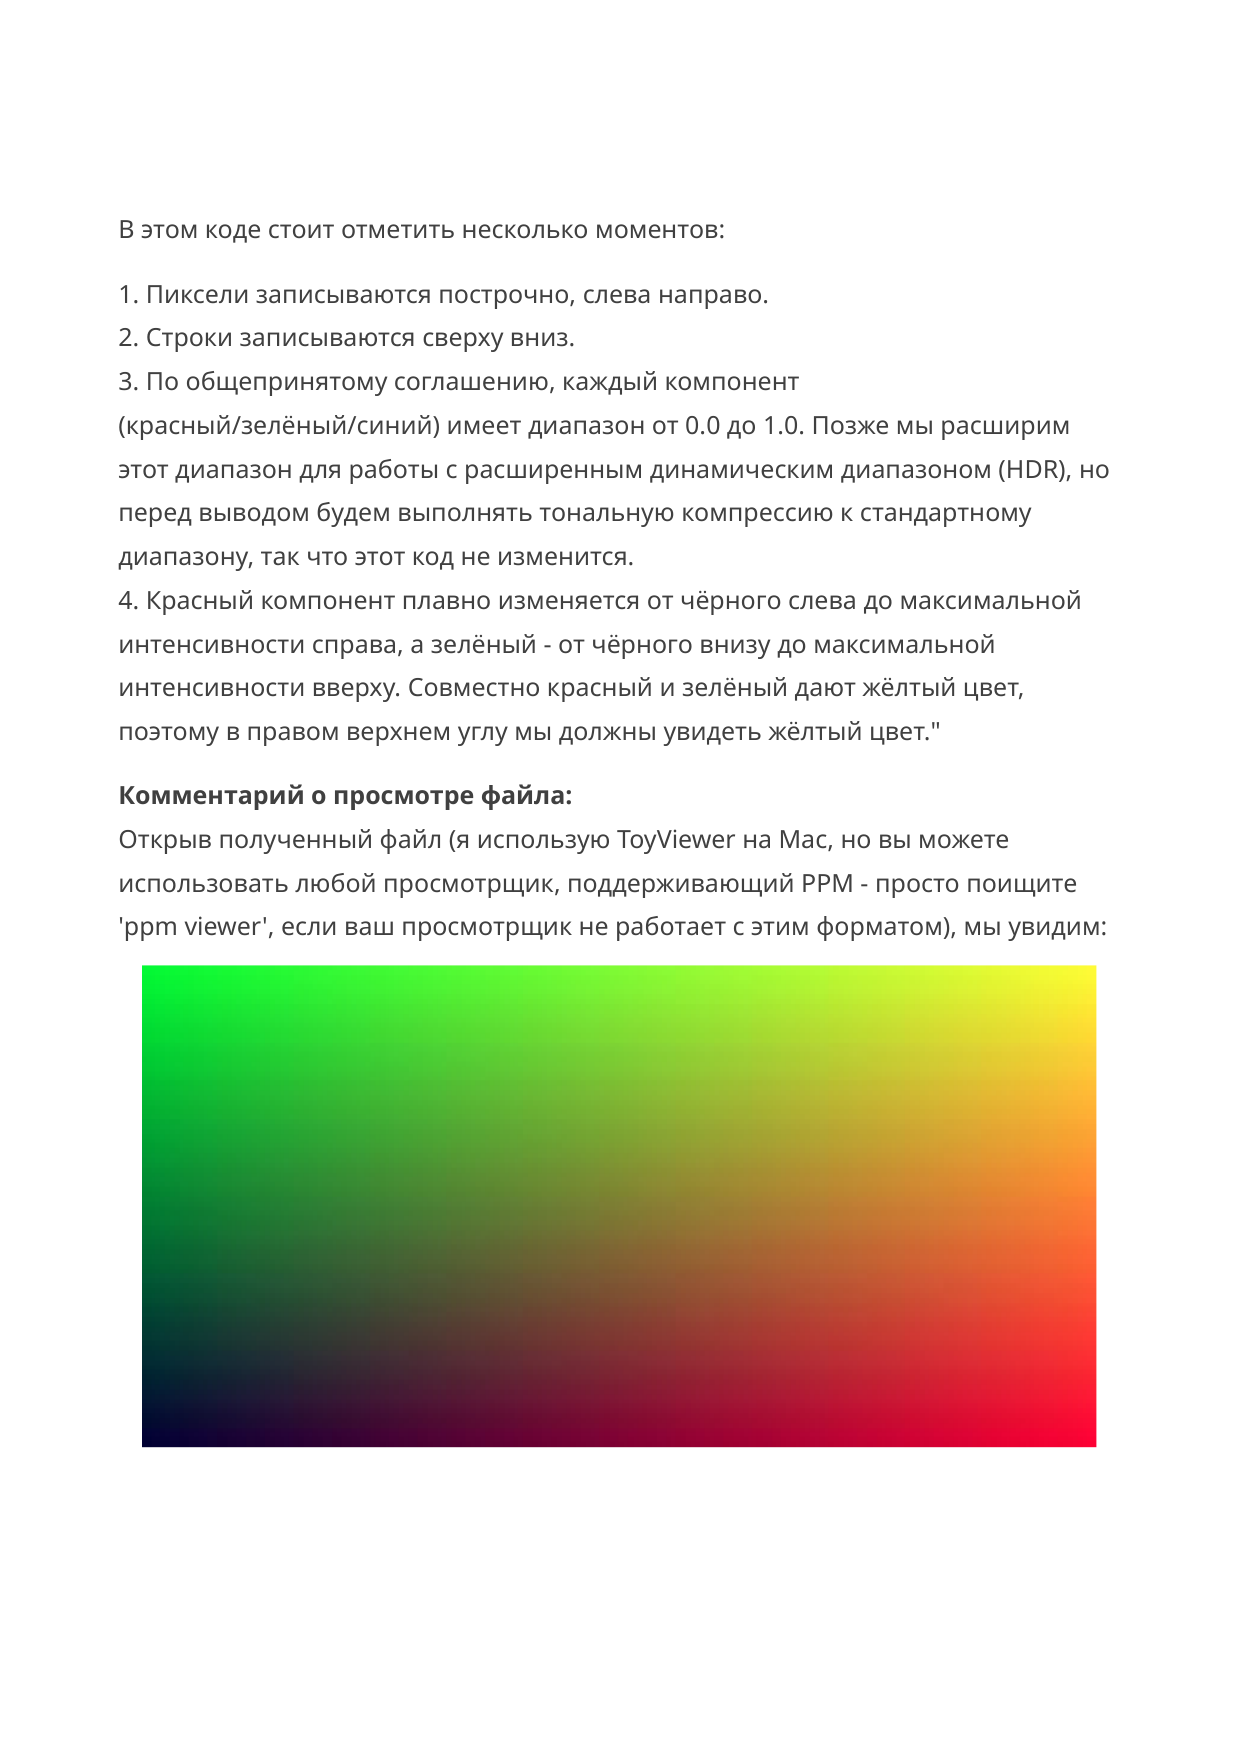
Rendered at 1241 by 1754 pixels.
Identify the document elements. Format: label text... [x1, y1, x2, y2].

text Комментарий о просмотре файла: Открыв полученный файл (я использую ToyViewer на Mac, но вы можете использовать любой просмотрщик, поддерживающий PPM - просто поищите 'ppm viewer', если ваш просмотрщик не работает с этим форматом), мы увидим: [118, 768, 1122, 943]
list Красный компонент плавно изменяется от чёрного слева до максимальной интенсивности справа, а зелёный - от чёрного внизу до максимальной интенсивности вверху. Совместно красный и зелёный дают жёлтый цвет, поэтому в правом верхнем углу мы должны увидеть жёлтый цвет." [118, 573, 1122, 748]
list Пиксели записываются построчно, слева направо. [118, 267, 1122, 310]
text В этом коде стоит отметить несколько моментов: [118, 202, 1122, 246]
picture [142, 963, 1099, 1451]
list Строки записываются сверху вниз. [118, 310, 1122, 354]
list По общепринятому соглашению, каждый компонент (красный/зелёный/синий) имеет диапазон от 0.0 до 1.0. Позже мы расширим этот диапазон для работы с расширенным динамическим диапазоном (HDR), но перед выводом будем выполнять тональную компрессию к стандартному диапазону, так что этот код не изменится. [118, 354, 1122, 573]
